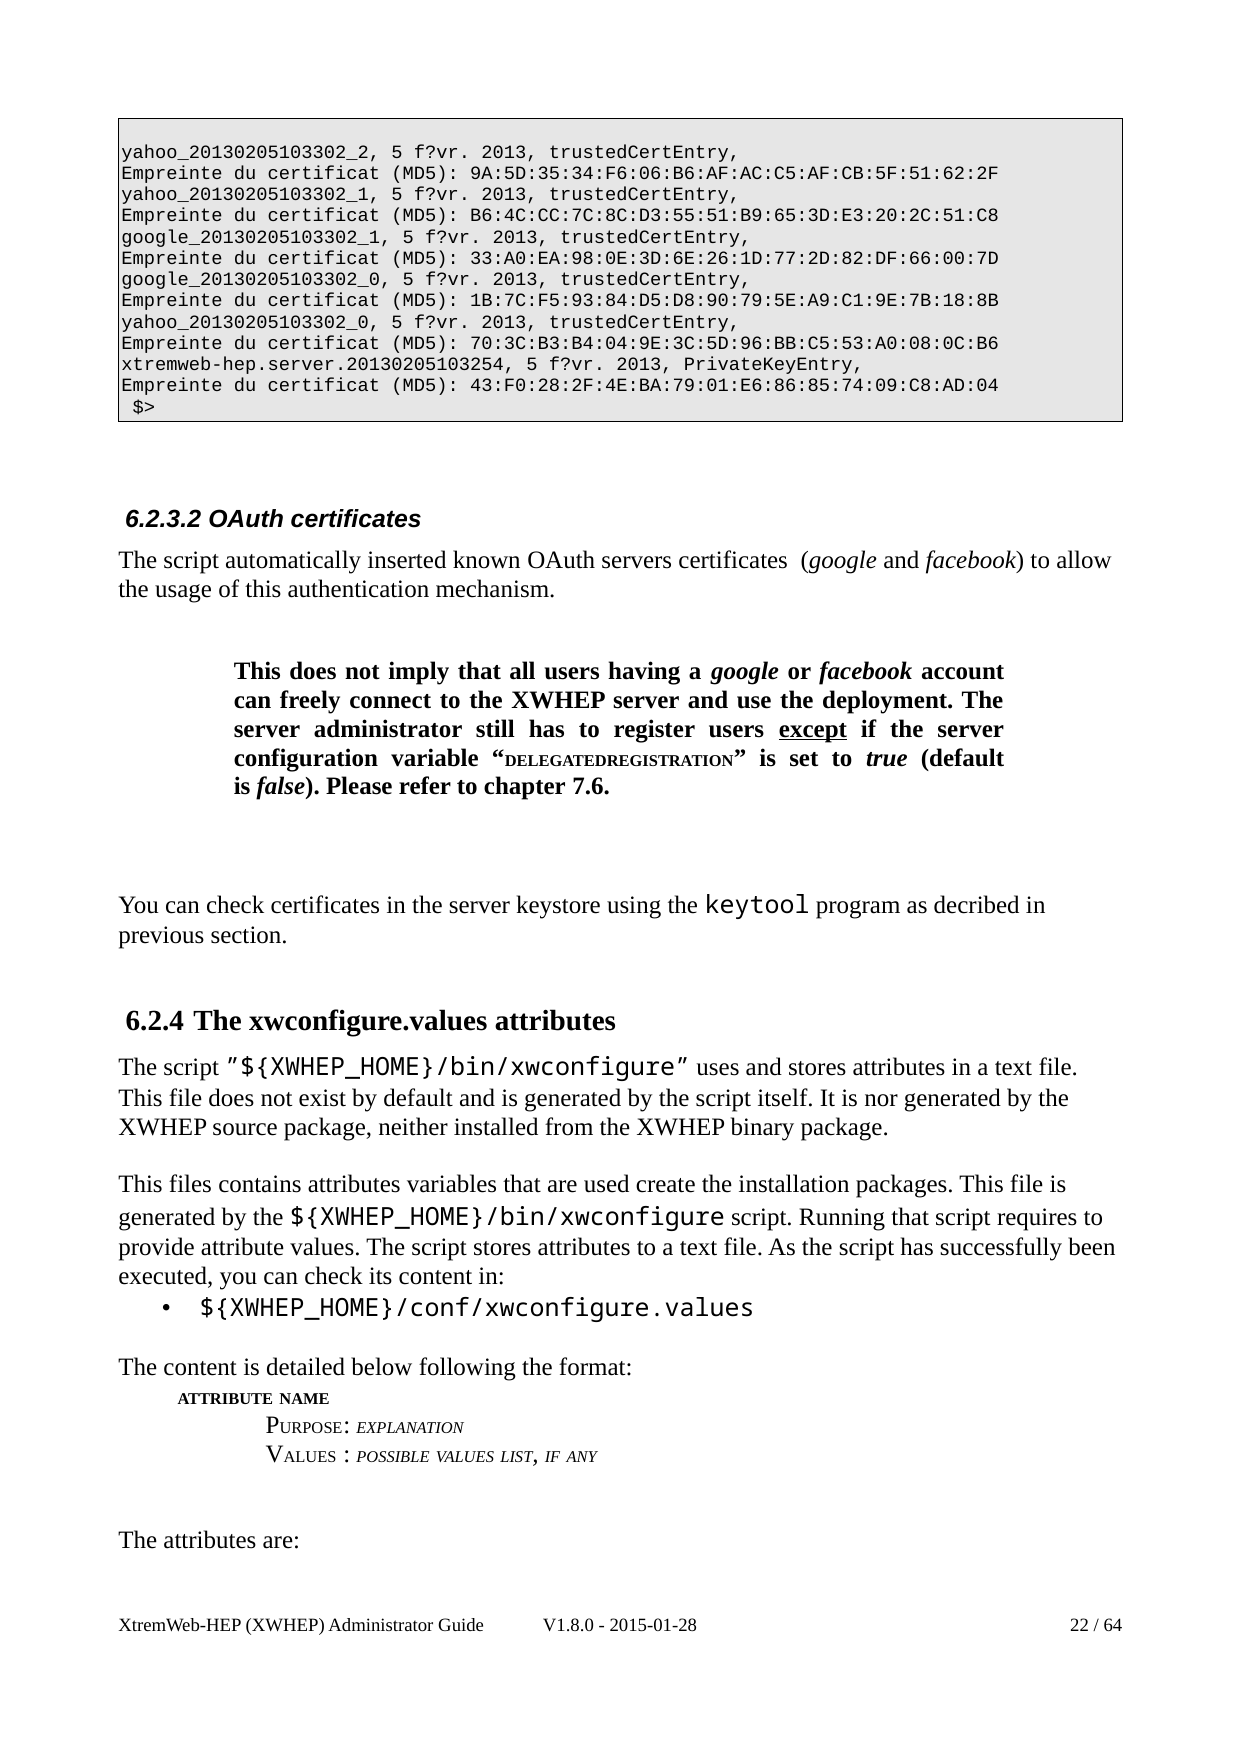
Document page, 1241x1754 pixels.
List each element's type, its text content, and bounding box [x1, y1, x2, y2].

text Purpose : explanation [265, 1410, 1122, 1439]
text Empreinte du certificat (MD5): 9A:5D:35:34:F6:06:B6:AF:AC:C5:AF:CB:5F:51:62:2F [119, 161, 1122, 182]
list ${XWHEP_HOME}/conf/xwconfigure.values [162, 1290, 1122, 1324]
text attribute name [177, 1381, 1122, 1410]
text The script automatically inserted known OAuth servers certificates (google and facebook) to allow the usage of this authentication mechanism. [118, 545, 1122, 603]
text The content is detailed below following the format: [118, 1352, 1122, 1381]
text yahoo_20130205103302_2, 5 f?vr. 2013, trustedCertEntry, [119, 139, 1122, 161]
subtitle OAuth certificates [118, 504, 1122, 533]
text $> [119, 394, 1122, 421]
text This does not imply that all users having a google or facebook account can freely connect to the XWHEP server and use the deployment. The server administrator still has to register users except if the server configuration variable “delegatedregistration” is set to true (default is false). Please refer to chapter 7.6. [233, 656, 1004, 800]
text Empreinte du certificat (MD5): 33:A0:EA:98:0E:3D:6E:26:1D:77:2D:82:DF:66:00:7D [119, 246, 1122, 267]
text yahoo_20130205103302_0, 5 f?vr. 2013, trustedCertEntry, [119, 309, 1122, 331]
text The attributes are: [118, 1525, 1122, 1554]
text Empreinte du certificat (MD5): 1B:7C:F5:93:84:D5:D8:90:79:5E:A9:C1:9E:7B:18:8B [119, 288, 1122, 309]
text xtremweb-hep.server.20130205103254, 5 f?vr. 2013, PrivateKeyEntry, [119, 352, 1122, 373]
text Empreinte du certificat (MD5): B6:4C:CC:7C:8C:D3:55:51:B9:65:3D:E3:20:2C:51:C8 [119, 203, 1122, 224]
text Empreinte du certificat (MD5): 70:3C:B3:B4:04:9E:3C:5D:96:BB:C5:53:A0:08:0C:B6 [119, 331, 1122, 352]
subtitle The xwconfigure.values attributes [118, 1003, 1122, 1037]
text This files contains attributes variables that are used create the installation packages. This file is generated by the ${XWHEP_HOME}/bin/xwconfigure script. Running that script requires to provide attribute values. The script stores attributes to a text file. As the script has successfully been executed, you can check its content in: [118, 1169, 1122, 1290]
text google_20130205103302_0, 5 f?vr. 2013, trustedCertEntry, [119, 267, 1122, 288]
text yahoo_20130205103302_1, 5 f?vr. 2013, trustedCertEntry, [119, 182, 1122, 203]
text You can check certificates in the server keystore using the keytool program as decribed in previous section. [118, 886, 1122, 949]
text google_20130205103302_1, 5 f?vr. 2013, trustedCertEntry, [119, 224, 1122, 246]
text The script ”${XWHEP_HOME}/bin/xwconfigure” uses and stores attributes in a text file. This file does not exist by default and is generated by the script itself. It is nor generated by the XWHEP source package, neither installed from the XWHEP binary package. [118, 1049, 1122, 1141]
text Empreinte du certificat (MD5): 43:F0:28:2F:4E:BA:79:01:E6:86:85:74:09:C8:AD:04 [119, 373, 1122, 394]
text Values : possible values list, if any [265, 1439, 1122, 1467]
